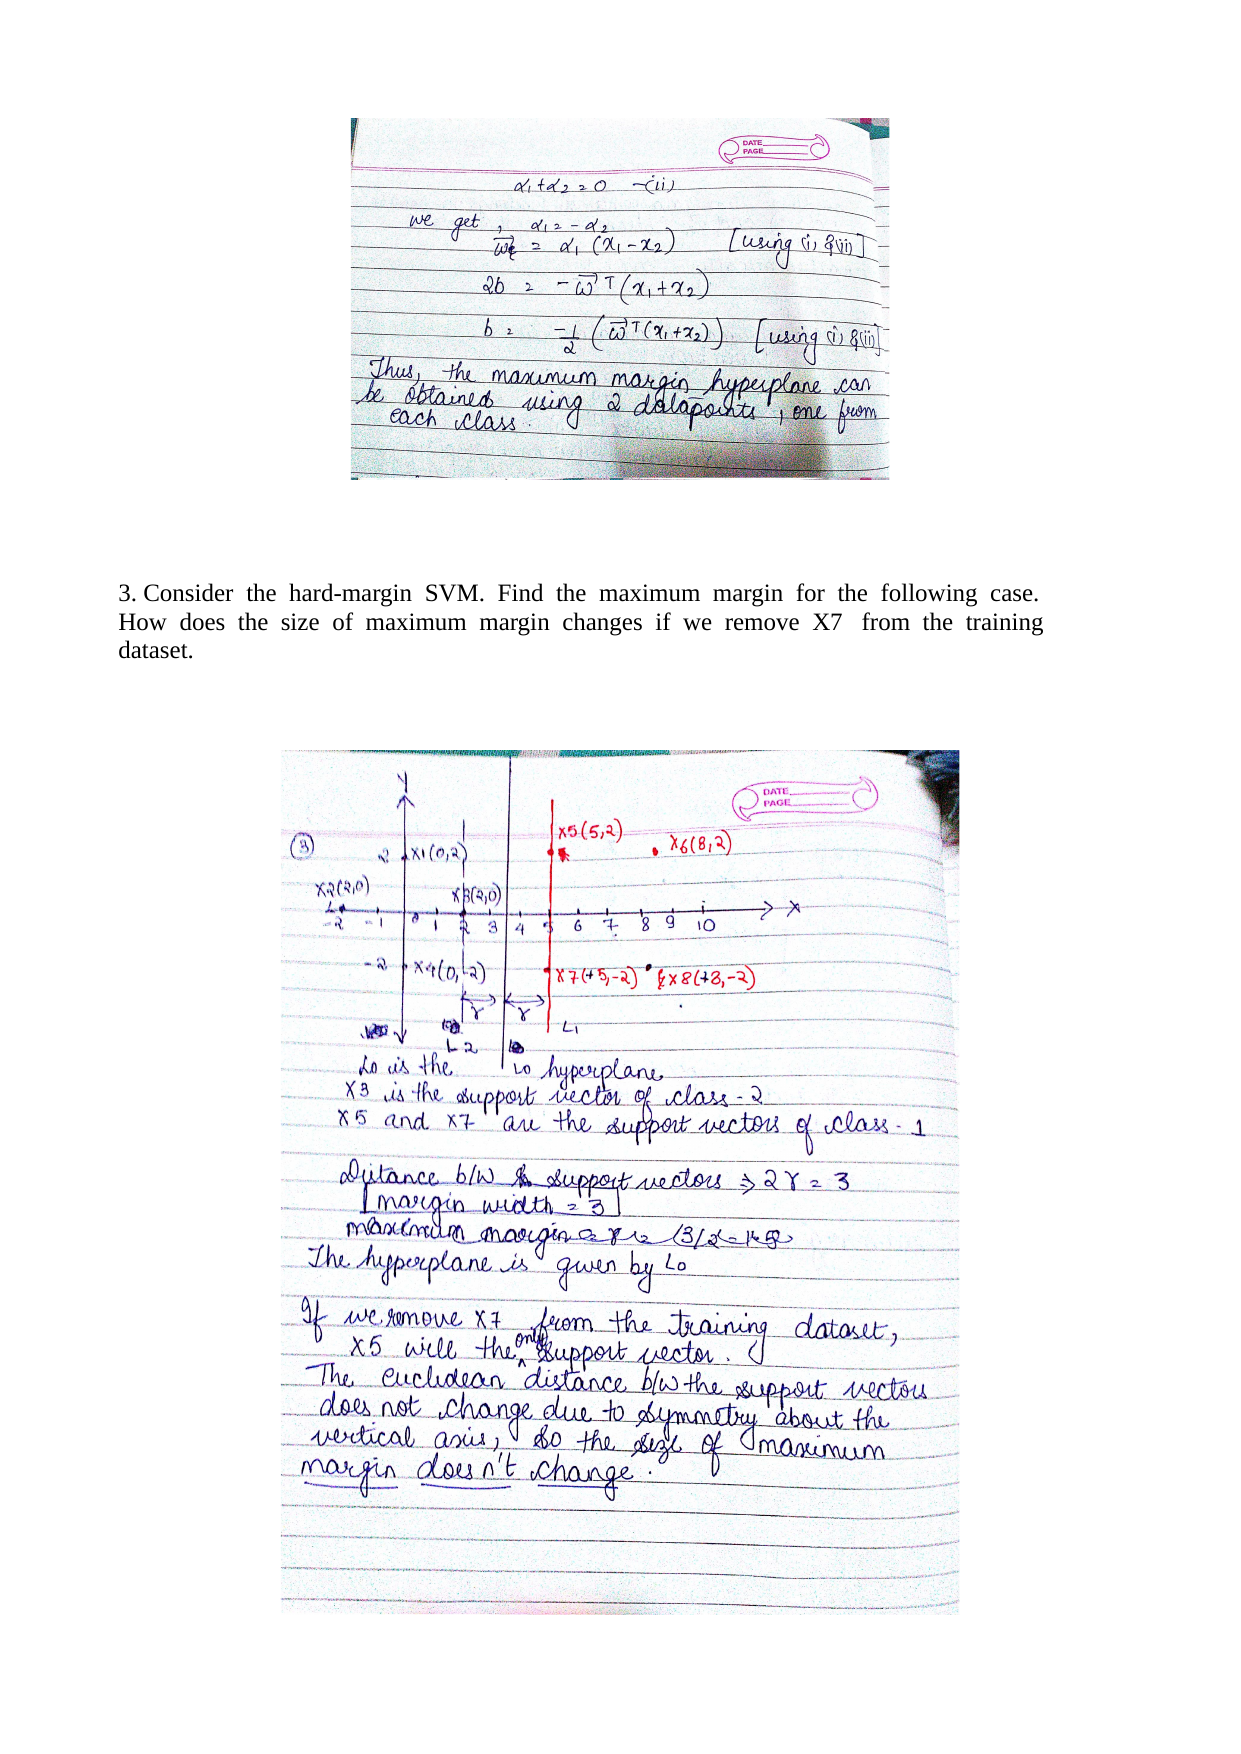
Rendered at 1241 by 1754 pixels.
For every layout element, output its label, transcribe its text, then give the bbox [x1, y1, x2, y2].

picture [280, 750, 960, 1615]
picture [350, 118, 890, 480]
text 3. Consider​ ​ the​ ​ hard-margin​ ​ SVM.​ ​ Find​ ​ the​ ​ maximum​ ​ margin​ ​ for​ ​ the​ ​ following​ ​ case. [118, 578, 1122, 607]
text dataset. [118, 636, 1122, 664]
text How​ ​ does​ ​ the​ ​ size​ ​ of​ ​ maximum​ ​ margin​ ​ changes​ ​ if​ ​ we​ ​ remove​ ​ X7 ​ ​ from​ ​ the​ ​ training [118, 607, 1122, 636]
